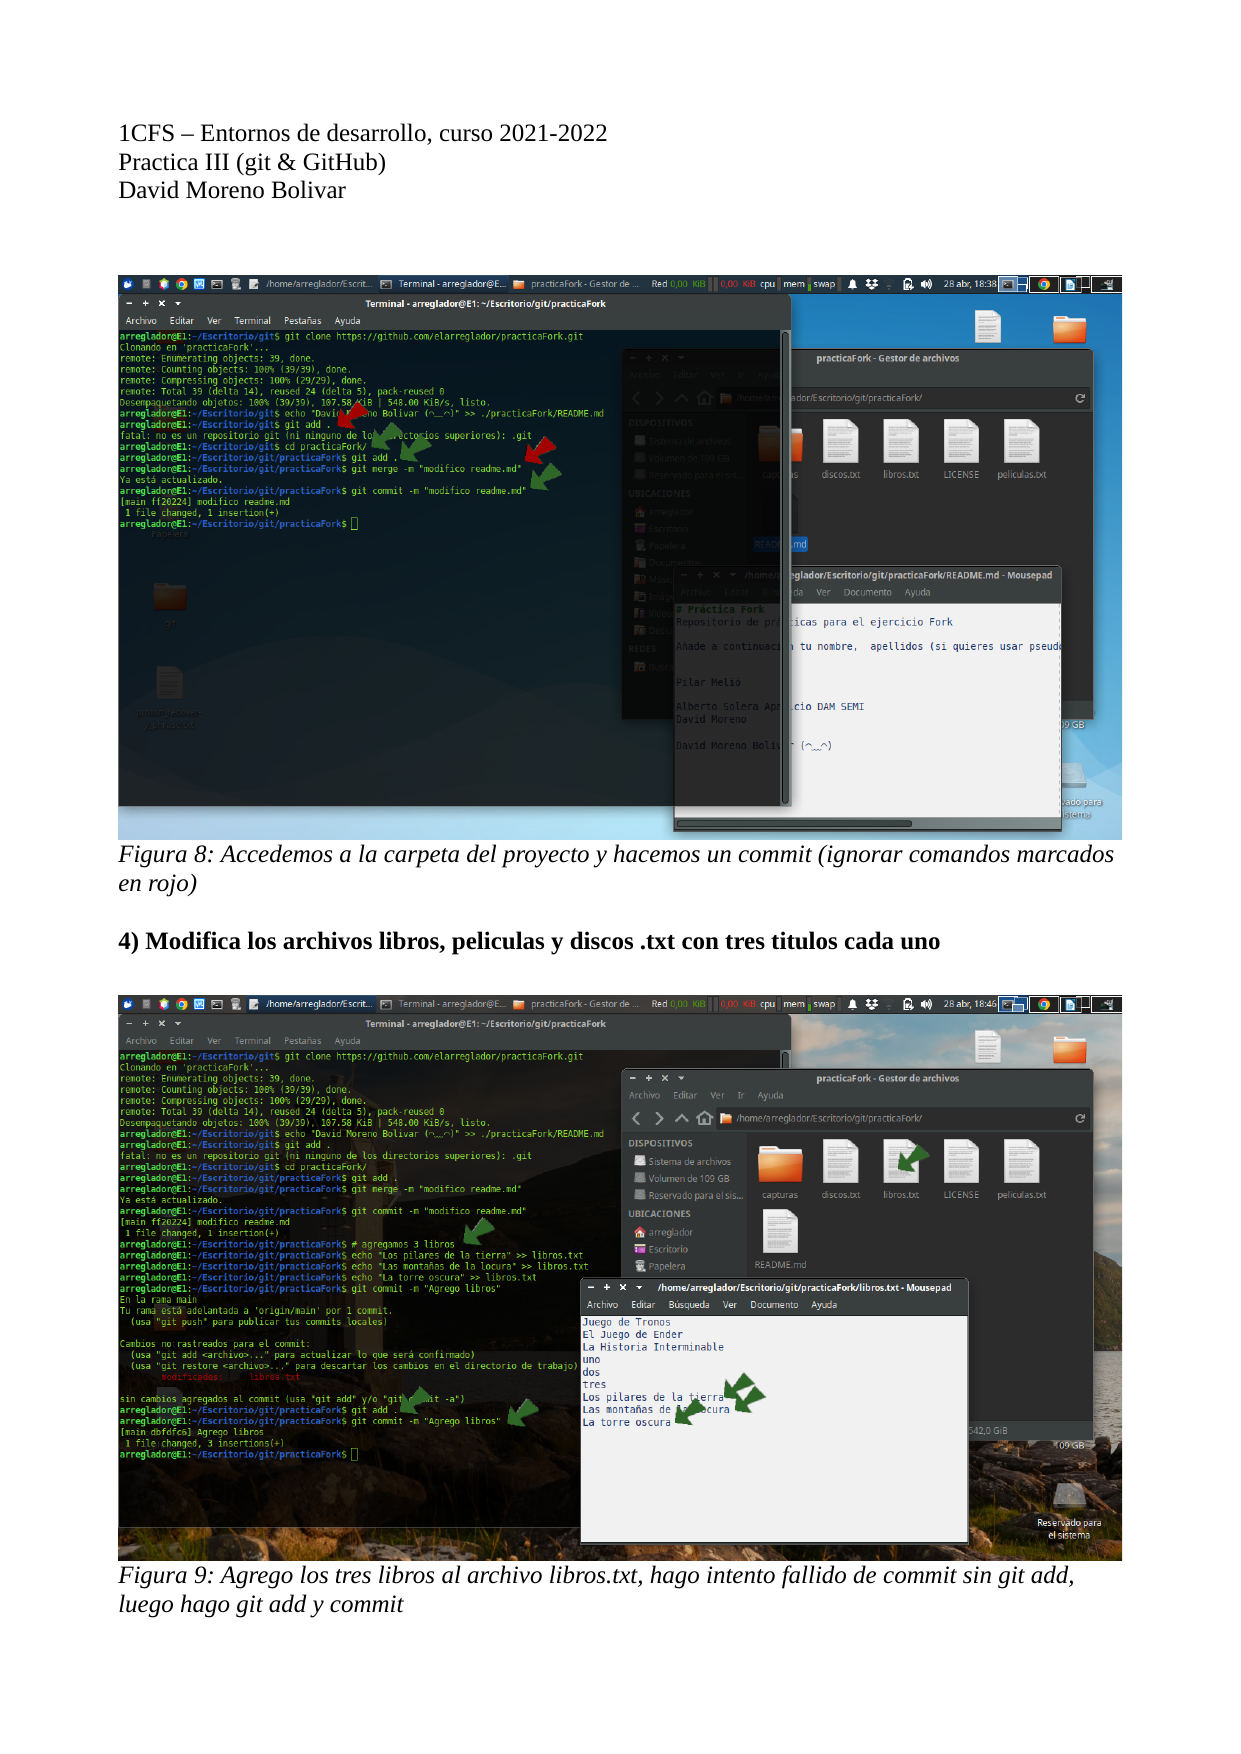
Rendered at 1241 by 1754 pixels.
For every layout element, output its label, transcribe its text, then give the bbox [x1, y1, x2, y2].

picture [118, 275, 1123, 840]
text Figura 8: Accedemos a la carpeta del proyecto y hacemos un commit (ignorar comandos marcados en rojo) [118, 840, 1122, 897]
picture [118, 995, 1123, 1561]
text 4) Modifica los archivos libros, peliculas y discos .txt con tres titulos cada uno [118, 926, 1122, 954]
text Figura 9: Agrego los tres libros al archivo libros.txt, hago intento fallido de commit sin git add, luego hago git add y commit [118, 1561, 1122, 1618]
